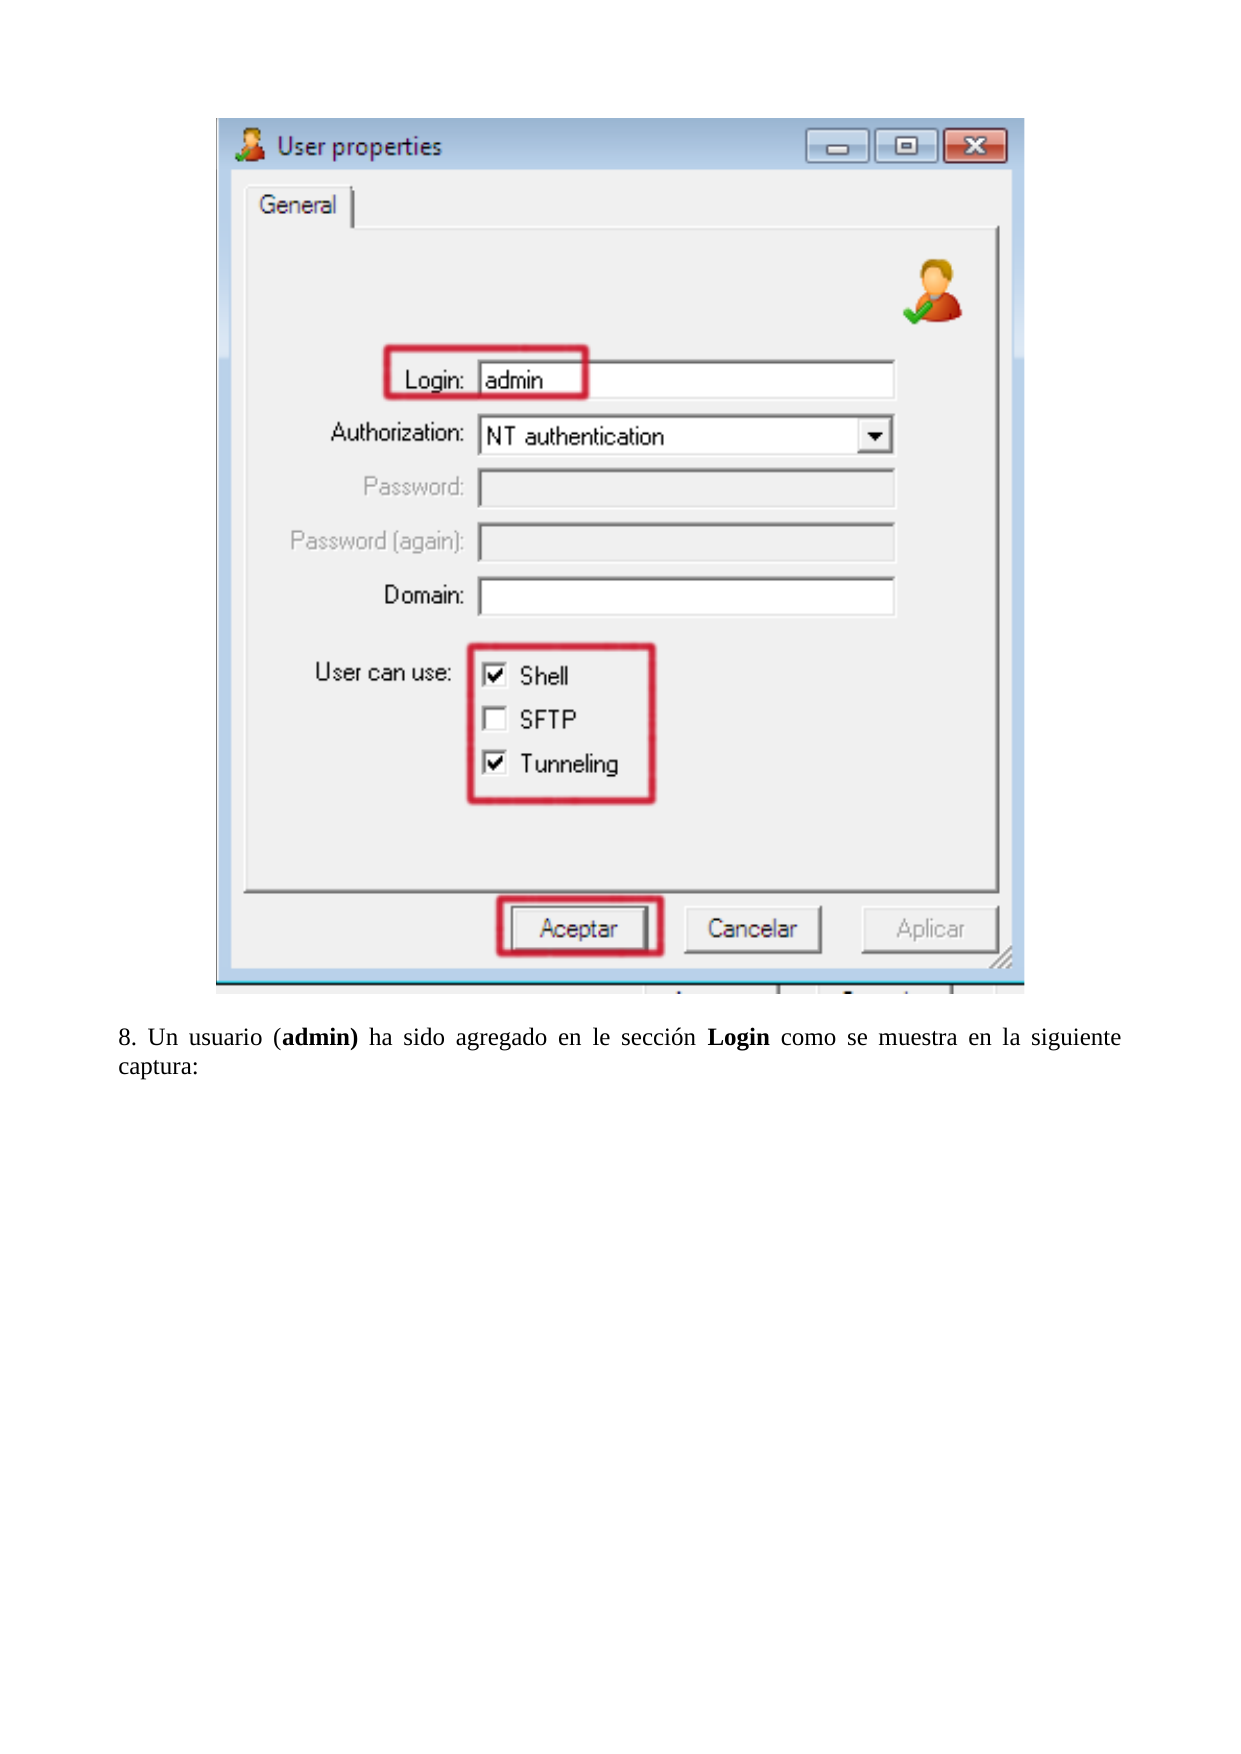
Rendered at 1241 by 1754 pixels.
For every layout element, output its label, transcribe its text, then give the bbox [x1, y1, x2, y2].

text 8. Un usuario (admin) ha sido agregado en le sección Login como se muestra en la siguiente captura: [118, 1022, 1122, 1079]
picture [216, 118, 1025, 994]
